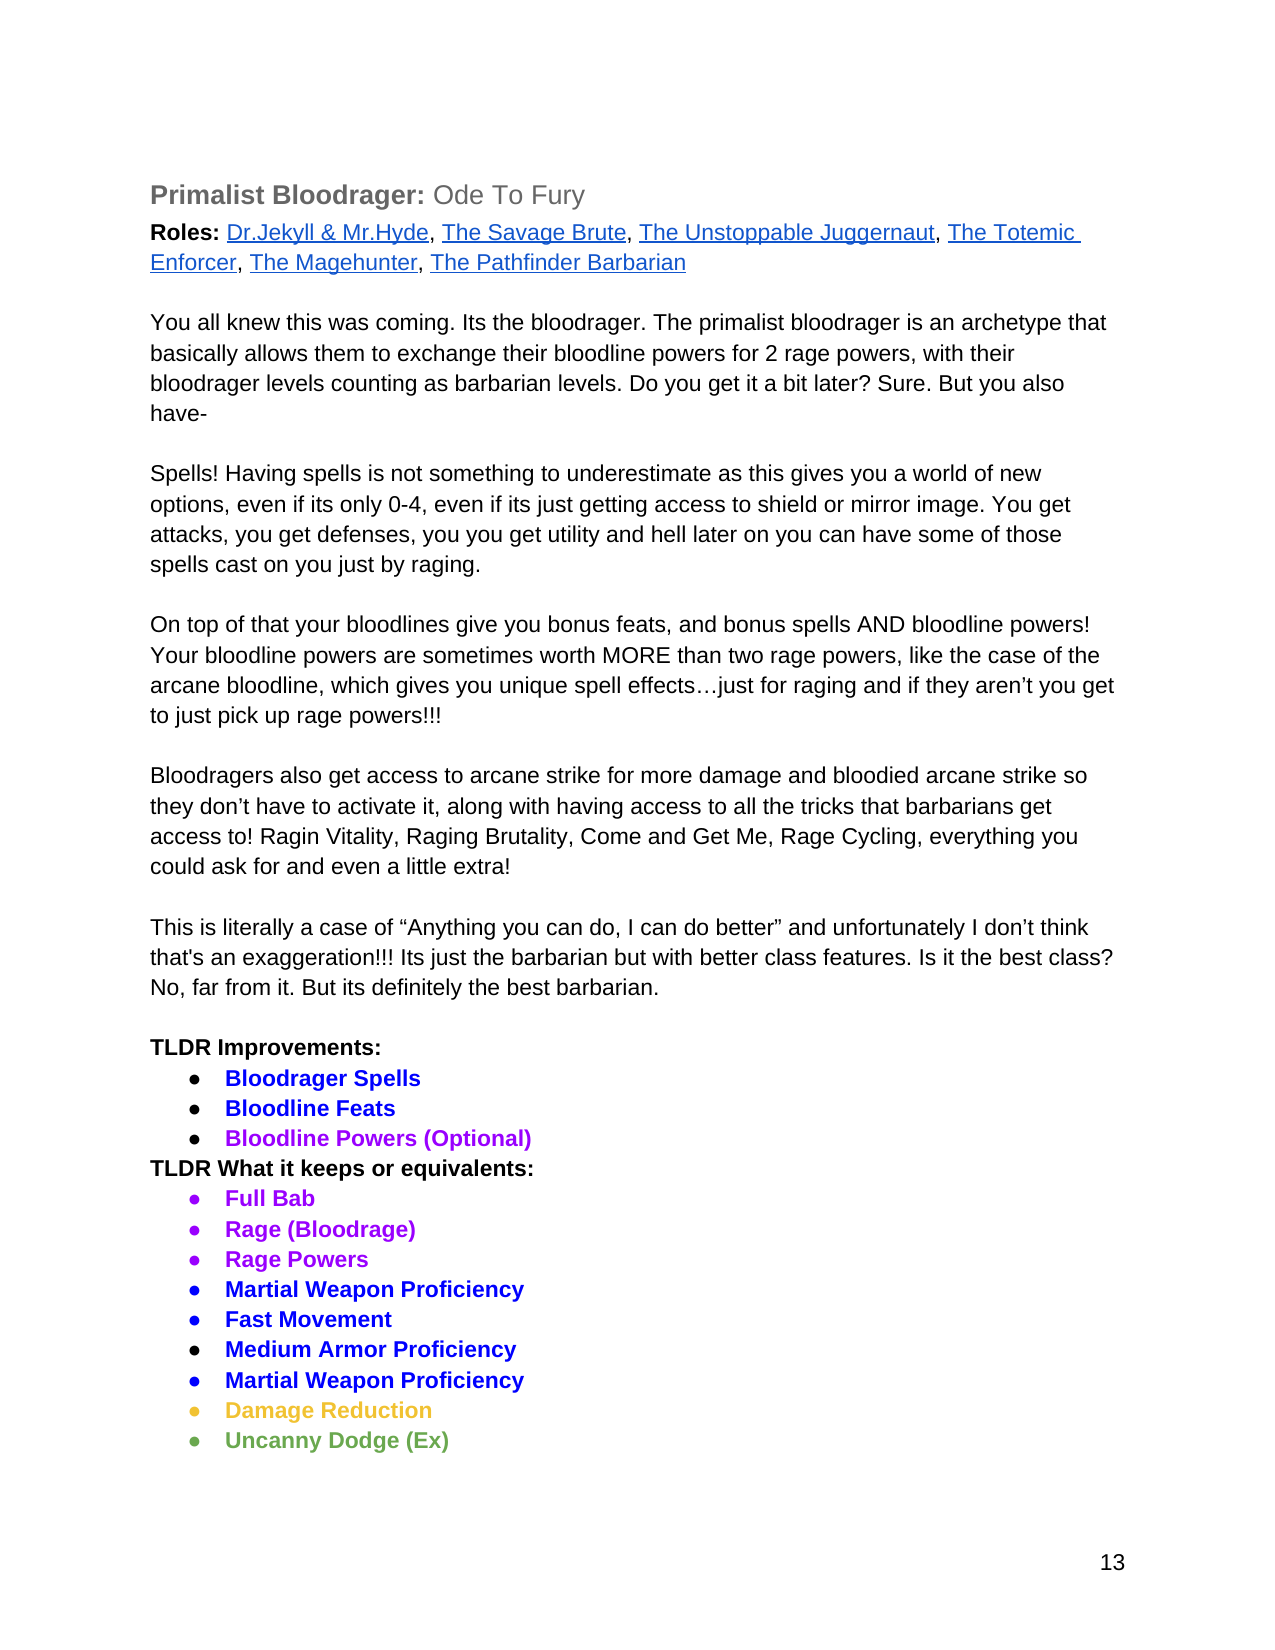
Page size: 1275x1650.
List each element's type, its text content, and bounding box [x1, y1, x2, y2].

list Bloodrager Spells [187, 1064, 1125, 1091]
list Bloodline Feats [187, 1095, 1125, 1121]
list Uncanny Dodge (Ex) [187, 1427, 1125, 1453]
text TLDR Improvements: [150, 1034, 1125, 1061]
list Full Bab [187, 1185, 1125, 1212]
list Bloodline Powers (Optional) [187, 1125, 1125, 1151]
text On top of that your bloodlines give you bonus feats, and bonus spells AND bloodline powers! Your bloodline powers are sometimes worth MORE than two rage powers, like the case of the arcane bloodline, which gives you unique spell effects…just for raging and if they aren’t you get to just pick up rage powers!!! [150, 611, 1125, 728]
text You all knew this was coming. Its the bloodrager. The primalist bloodrager is an archetype that basically allows them to exchange their bloodline powers for 2 rage powers, with their bloodrager levels counting as barbarian levels. Do you get it a bit later? Sure. But you also have- Spells! Having spells is not something to underestimate as this gives you a world of new options, even if its only 0-4, even if its just getting access to shield or mirror image. You get attacks, you get defenses, you you get utility and hell later on you can have some of those spells cast on you just by raging. [150, 309, 1125, 577]
text This is literally a case of “Anything you can do, I can do better” and unfortunately I don’t think that's an exaggeration!!! Its just the barbarian but with better class features. Is it the best class? No, far from it. But its definitely the best barbarian. [150, 913, 1125, 1000]
text TLDR What it keeps or equivalents: [150, 1155, 1125, 1182]
list Rage (Bloodrage) [187, 1216, 1125, 1242]
subtitle Primalist Bloodrager: Ode To Fury [150, 179, 1125, 210]
list Martial Weapon Proficiency [187, 1276, 1125, 1302]
list Fast Movement [187, 1306, 1125, 1333]
list Medium Armor Proficiency [187, 1336, 1125, 1363]
list Martial Weapon Proficiency [187, 1367, 1125, 1393]
text Bloodragers also get access to arcane strike for more damage and bloodied arcane strike so they don’t have to activate it, along with having access to all the tricks that barbarians get access to! Ragin Vitality, Raging Brutality, Come and Get Me, Rage Cycling, everything you could ask for and even a little extra! [150, 762, 1125, 879]
list Rage Powers [187, 1246, 1125, 1272]
list Damage Reduction [187, 1397, 1125, 1423]
text Roles: Dr.Jekyll & Mr.Hyde, The Savage Brute, The Unstoppable Juggernaut, The Totemic Enforcer, The Magehunter, The Pathfinder Barbarian [150, 219, 1125, 275]
